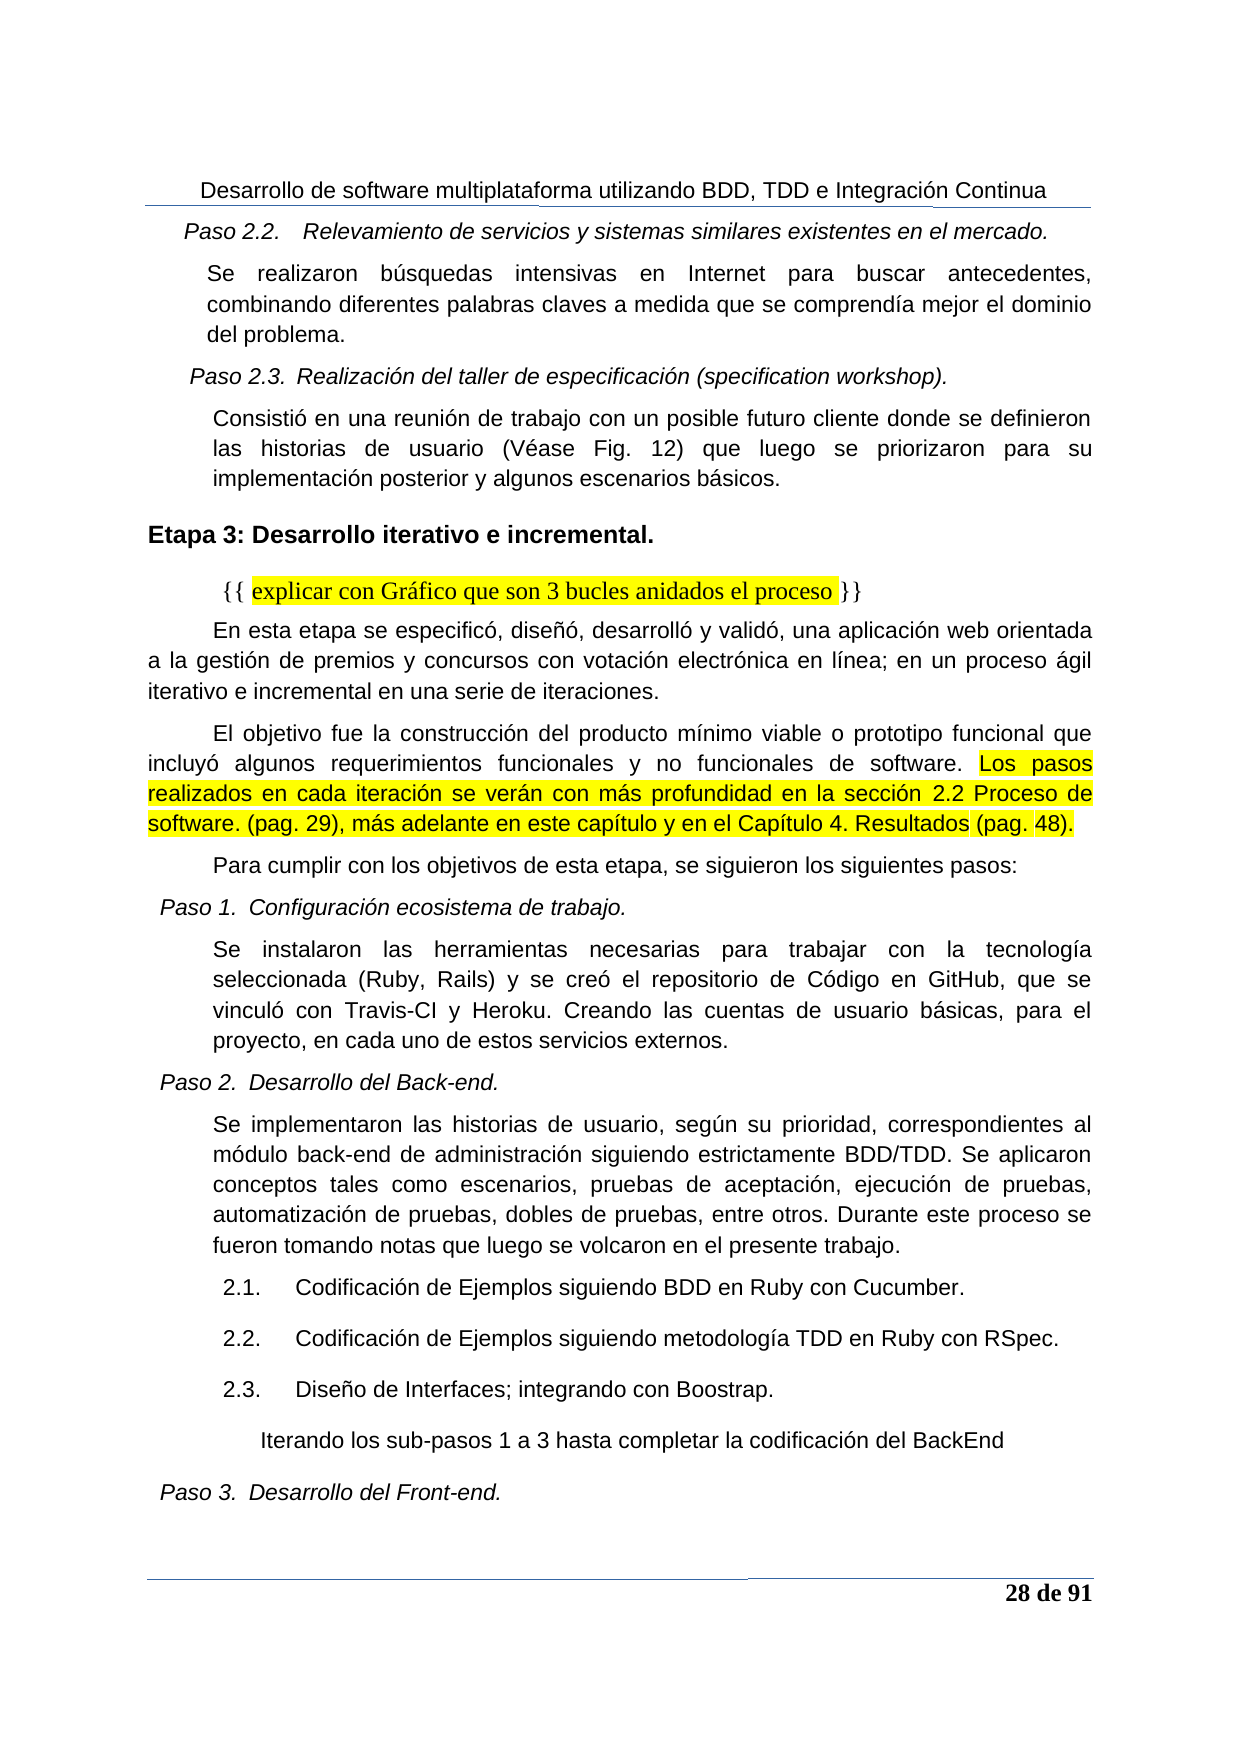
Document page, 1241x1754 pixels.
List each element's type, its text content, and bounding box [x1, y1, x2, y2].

list Codificación de Ejemplos siguiendo BDD en Ruby con Cucumber. [223, 1273, 1093, 1300]
list Codificación de Ejemplos siguiendo metodología TDD en Ruby con RSpec. [223, 1325, 1093, 1351]
list Se realizaron búsquedas intensivas en Internet para buscar antecedentes, combinando diferentes palabras claves a medida que se comprendía mejor el dominio del problema. [207, 260, 1093, 347]
list Desarrollo del Front-end. [159, 1478, 1093, 1505]
list Desarrollo del Back-end. [159, 1069, 1093, 1095]
list Se implementaron las historias de usuario, según su prioridad, correspondientes al módulo back-end de administración siguiendo estrictamente BDD/TDD. Se aplicaron conceptos tales como escenarios, pruebas de aceptación, ejecución de pruebas, automatización de pruebas, dobles de pruebas, entre otros. Durante este proceso se fueron tomando notas que luego se volcaron en el presente trabajo. [213, 1111, 1093, 1258]
text En esta etapa se especificó, diseñó, desarrolló y validó, una aplicación web orientada a la gestión de premios y concursos con votación electrónica en línea; en un proceso ágil iterativo e incremental en una serie de iteraciones. [148, 617, 1093, 704]
text Para cumplir con los objetivos de esta etapa, se siguieron los siguientes pasos: [148, 852, 1093, 878]
text El objetivo fue la construcción del producto mínimo viable o prototipo funcional que incluyó algunos requerimientos funcionales y no funcionales de software. Los pasos realizados en cada iteración se verán con más profundidad en la sección 2.2 Proceso de software. (pag. 29), más adelante en este capítulo y en el Capítulo 4. Resultados (pag. 48). [148, 719, 1093, 837]
text {{ explicar con Gráfico que son 3 bucles anidados el proceso }} [148, 576, 1093, 605]
subtitle Etapa 3: Desarrollo iterativo e incremental. [148, 520, 1093, 549]
list Diseño de Interfaces; integrando con Boostrap. [223, 1376, 1093, 1402]
list Iterando los sub-pasos 1 a 3 hasta completar la codificación del BackEnd [223, 1427, 1093, 1454]
list Consistió en una reunión de trabajo con un posible futuro cliente donde se definieron las historias de usuario (Véase Fig. 12) que luego se priorizaron para su implementación posterior y algunos escenarios básicos. [213, 405, 1093, 491]
list Realización del taller de especificación (specification workshop). [183, 363, 1093, 389]
list Relevamiento de servicios y sistemas similares existentes en el mercado. [177, 218, 1093, 245]
list Se instalaron las herramientas necesarias para trabajar con la tecnología seleccionada (Ruby, Rails) y se creó el repositorio de Código en GitHub, que se vinculó con Travis-CI y Heroku. Creando las cuentas de usuario básicas, para el proyecto, en cada uno de estos servicios externos. [177, 936, 1093, 1053]
list Configuración ecosistema de trabajo. [159, 894, 1093, 921]
